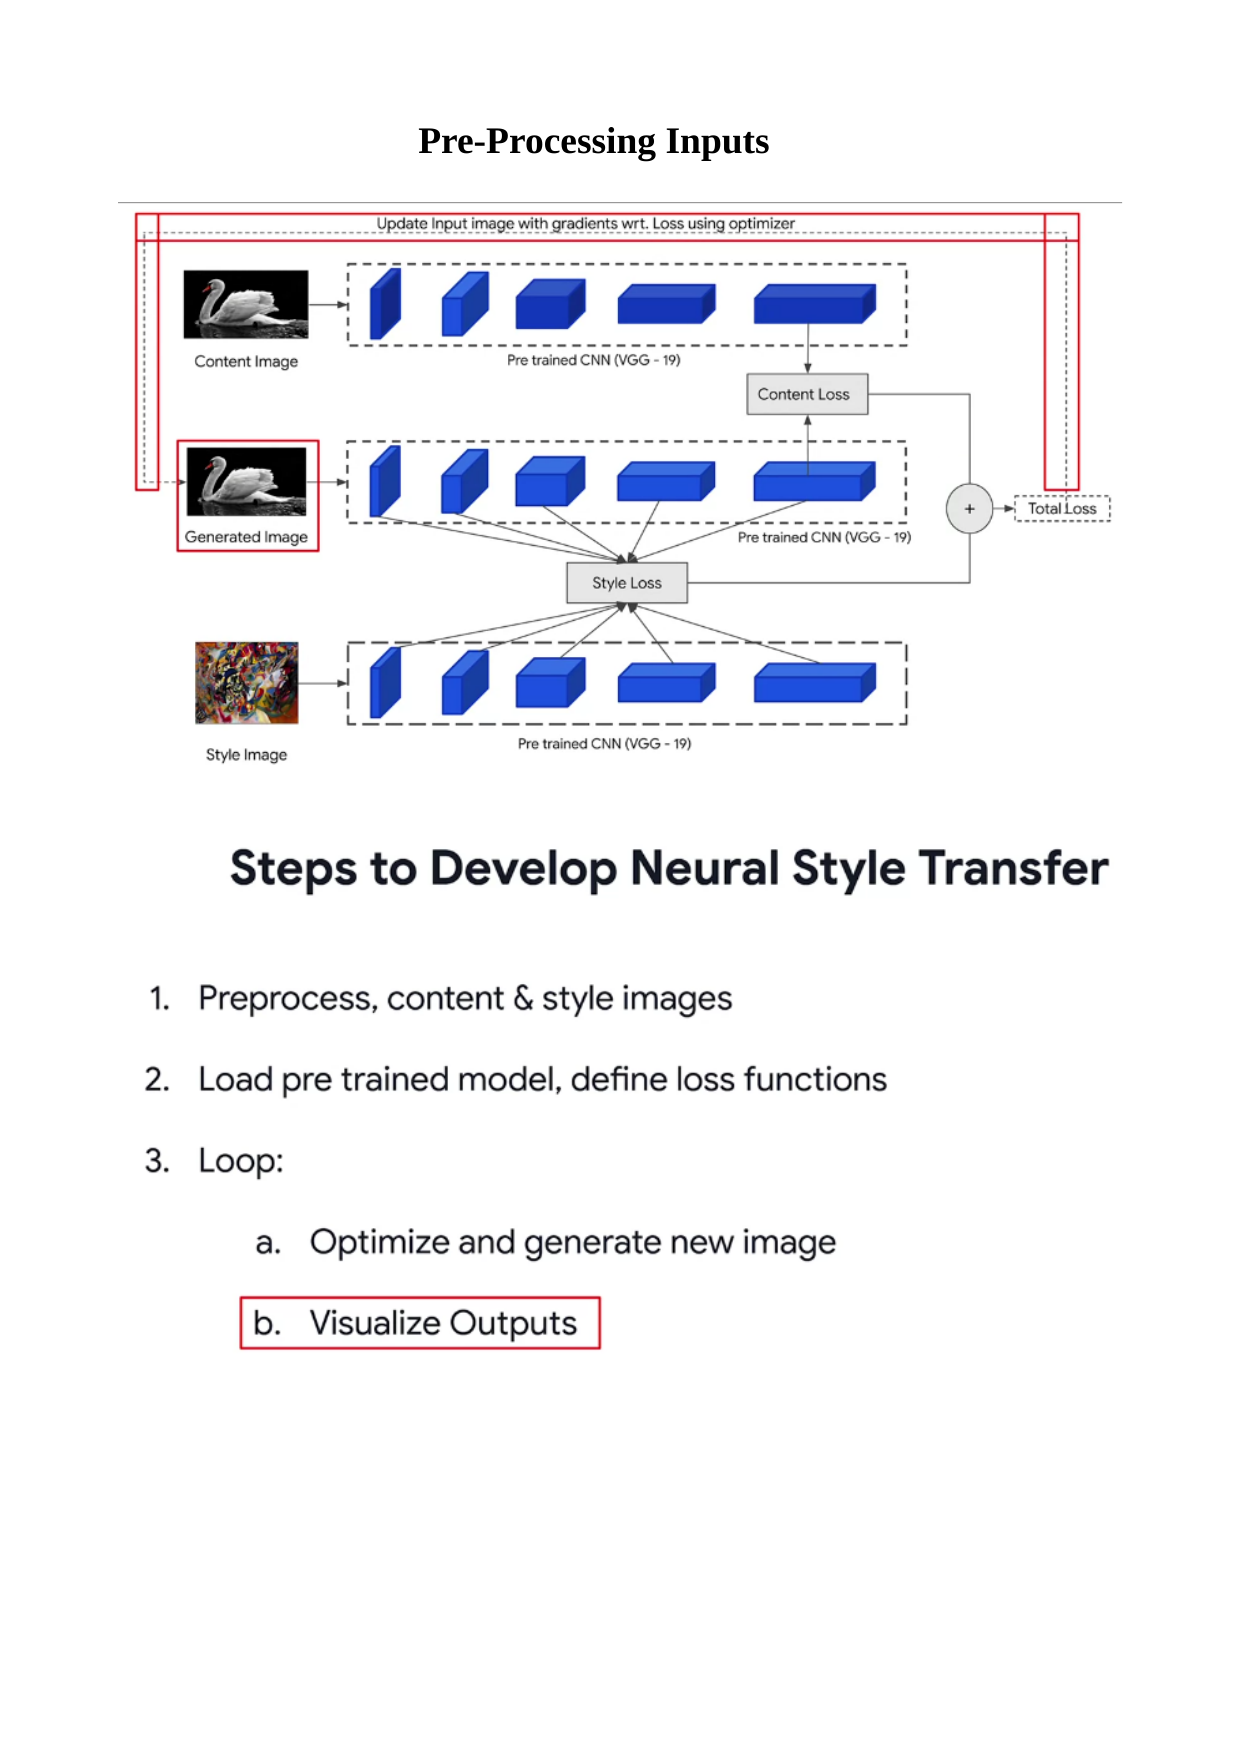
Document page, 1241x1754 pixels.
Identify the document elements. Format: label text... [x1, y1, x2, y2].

subtitle Pre-Processing Inputs [118, 118, 1122, 161]
picture [118, 829, 1123, 1362]
picture [118, 202, 1123, 772]
